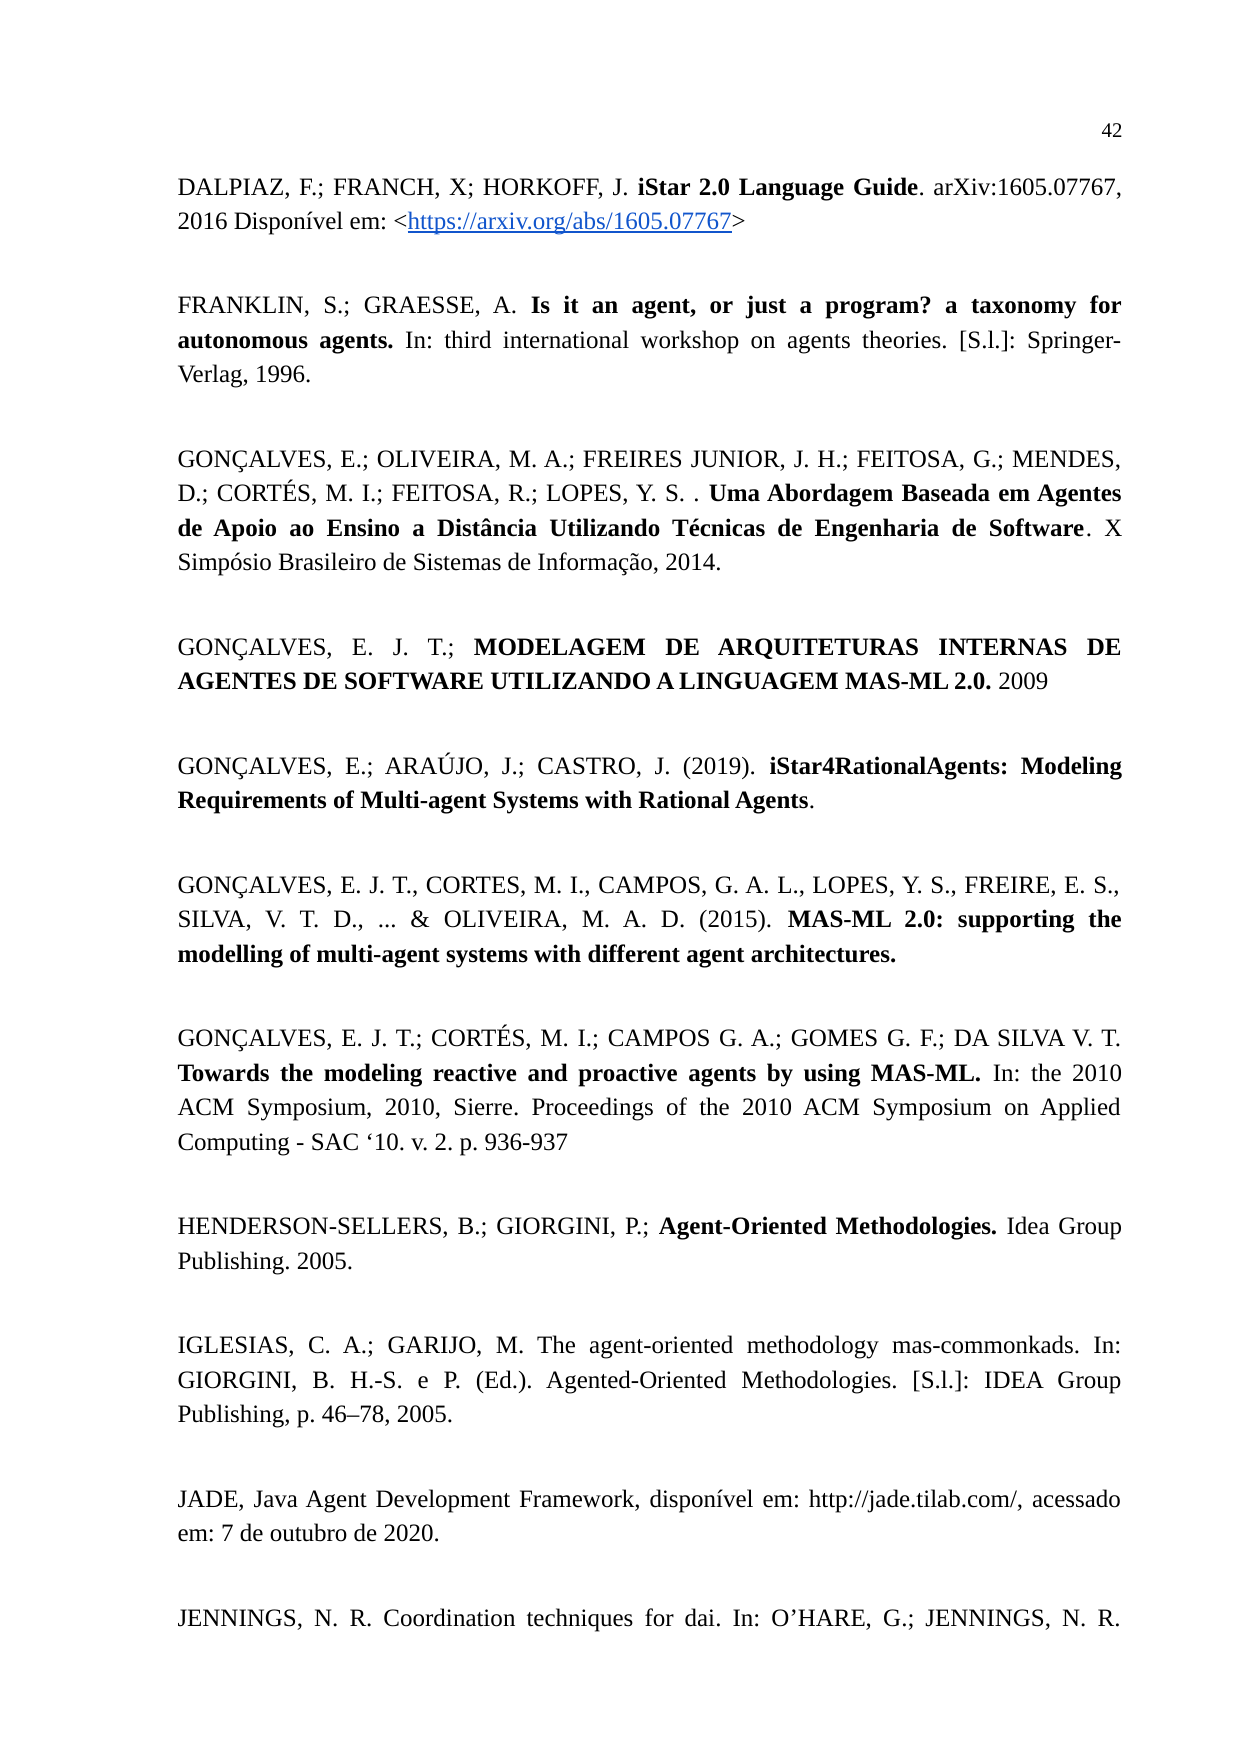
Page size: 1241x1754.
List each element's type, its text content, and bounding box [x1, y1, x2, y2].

text IGLESIAS, C. A.; GARIJO, M. The agent-oriented methodology mas-commonkads. In: GIORGINI, B. H.-S. e P. (Ed.). Agented-Oriented Methodologies. [S.l.]: IDEA Group Publishing, p. 46–78, 2005. [177, 1330, 1122, 1428]
text GONÇALVES, E.; ARAÚJO, J.; CASTRO, J. (2019). iStar4RationalAgents: Modeling Requirements of Multi-agent Systems with Rational Agents. [177, 751, 1122, 814]
text GONÇALVES, E. J. T., CORTES, M. I., CAMPOS, G. A. L., LOPES, Y. S., FREIRE, E. S., SILVA, V. T. D., ... & OLIVEIRA, M. A. D. (2015). MAS-ML 2.0: supporting the modelling of multi-agent systems with different agent architectures. [177, 870, 1122, 968]
text HENDERSON-SELLERS, B.; GIORGINI, P.; Agent-Oriented Methodologies. Idea Group Publishing. 2005. [177, 1211, 1122, 1274]
text DALPIAZ, F.; FRANCH, X; HORKOFF, J. iStar 2.0 Language Guide. arXiv:1605.07767, 2016 Disponível em: <https://arxiv.org/abs/1605.07767> [177, 172, 1122, 235]
text FRANKLIN, S.; GRAESSE, A. Is it an agent, or just a program? a taxonomy for autonomous agents. In: third international workshop on agents theories. [S.l.]: Springer-Verlag, 1996. [177, 291, 1122, 388]
text JENNINGS, N. R. Coordination techniques for dai. In: O’HARE, G.; JENNINGS, N. R. [177, 1603, 1122, 1631]
text GONÇALVES, E. J. T.; CORTÉS, M. I.; CAMPOS G. A.; GOMES G. F.; DA SILVA V. T. Towards the modeling reactive and proactive agents by using MAS-ML. In: the 2010 ACM Symposium, 2010, Sierre. Proceedings of the 2010 ACM Symposium on Applied Computing - SAC ‘10. v. 2. p. 936-937 [177, 1023, 1122, 1156]
text GONÇALVES, E.; OLIVEIRA, M. A.; FREIRES JUNIOR, J. H.; FEITOSA, G.; MENDES, D.; CORTÉS, M. I.; FEITOSA, R.; LOPES, Y. S. . Uma Abordagem Baseada em Agentes de Apoio ao Ensino a Distância Utilizando Técnicas de Engenharia de Software. X Simpósio Brasileiro de Sistemas de Informação, 2014. [177, 444, 1122, 576]
text GONÇALVES, E. J. T.; MODELAGEM DE ARQUITETURAS INTERNAS DE AGENTES DE SOFTWARE UTILIZANDO A LINGUAGEM MAS-ML 2.0. 2009 [177, 632, 1122, 695]
text JADE, Java Agent Development Framework, disponível em: http://jade.tilab.com/, acessado em: 7 de outubro de 2020. [177, 1484, 1122, 1547]
